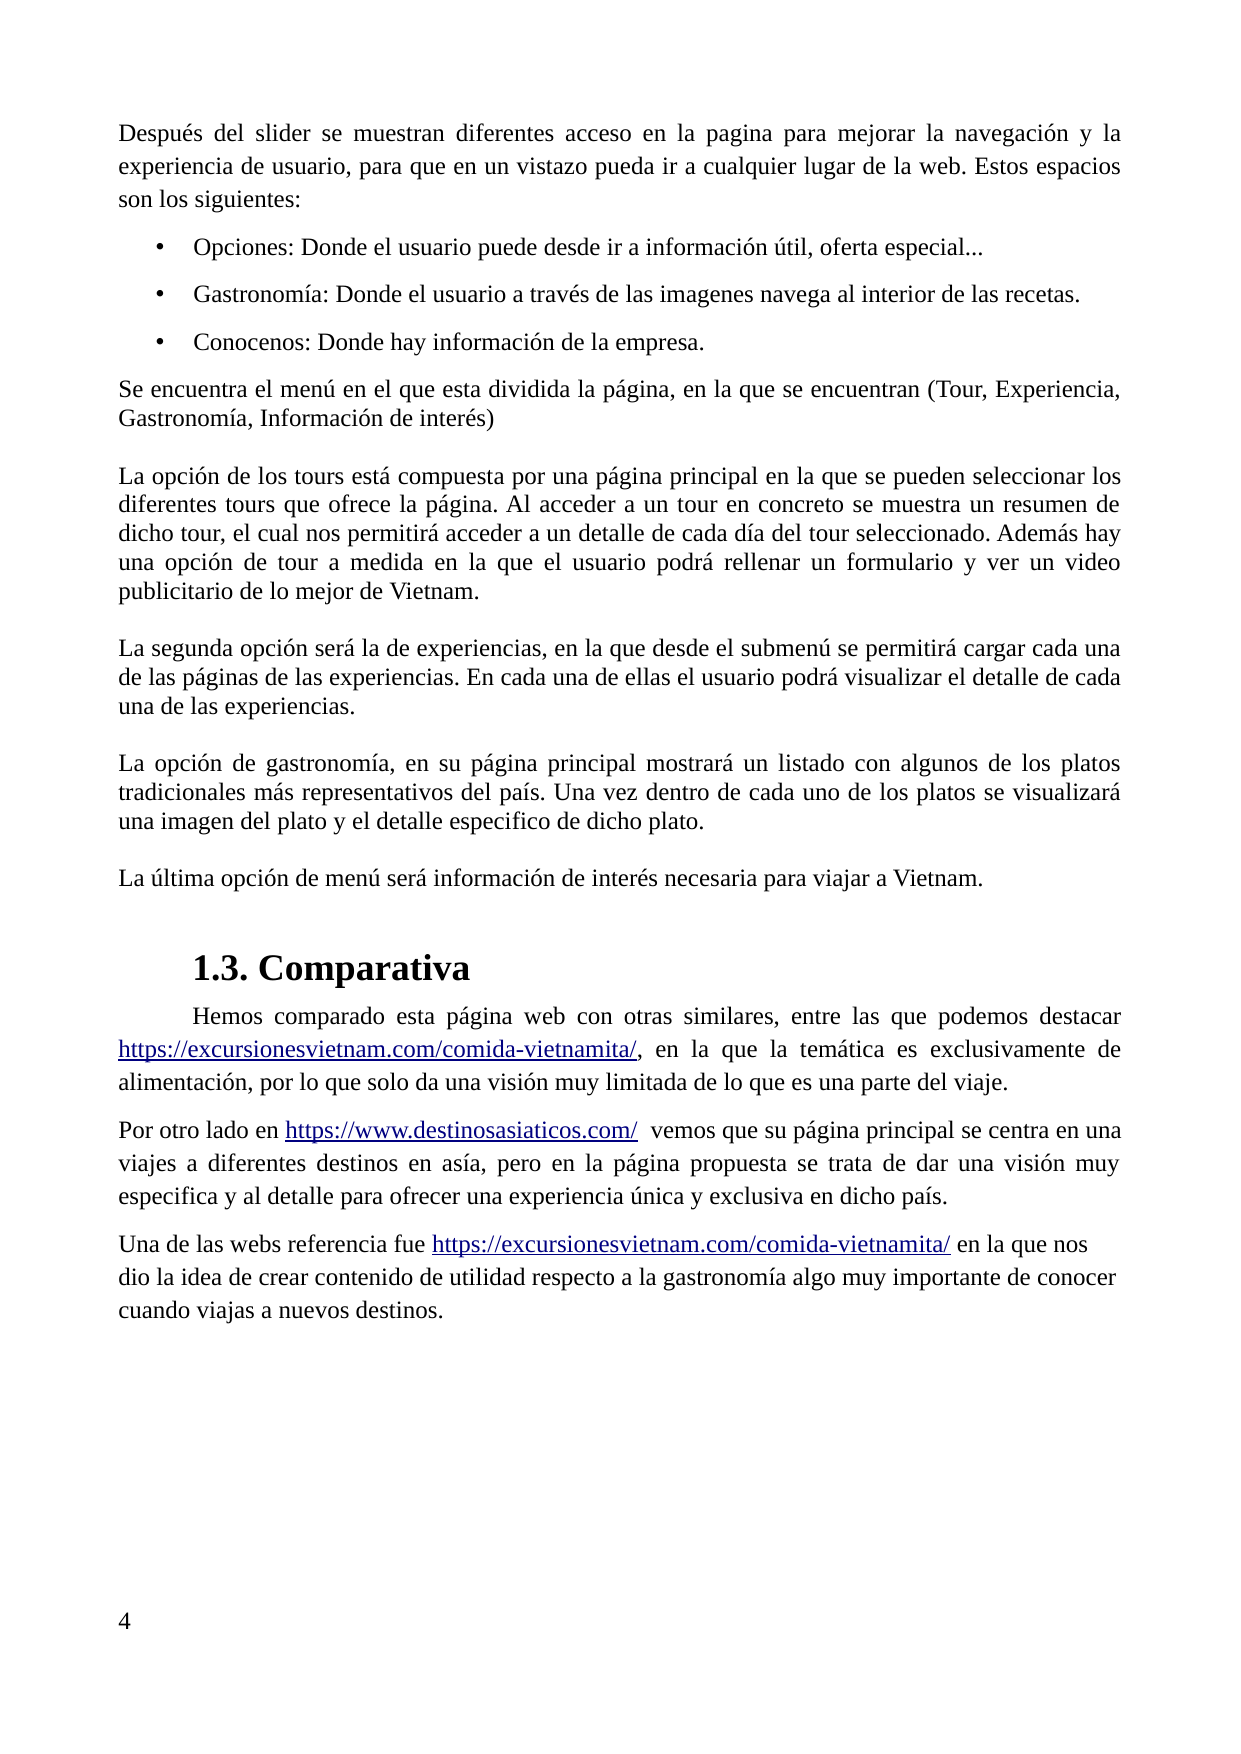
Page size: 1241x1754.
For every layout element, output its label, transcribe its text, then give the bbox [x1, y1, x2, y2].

list Gastronomía: Donde el usuario a través de las imagenes navega al interior de las recetas. [156, 279, 1122, 308]
subtitle 1.3. Comparativa [118, 946, 1122, 989]
list Conocenos: Donde hay información de la empresa. [156, 327, 1122, 356]
text La última opción de menú será información de interés necesaria para viajar a Vietnam. [118, 863, 1122, 892]
text Una de las webs referencia fue https://excursionesvietnam.com/comida-vietnamita/ en la que nos dio la idea de crear contenido de utilidad respecto a la gastronomía algo muy importante de conocer cuando viajas a nuevos destinos. [118, 1229, 1122, 1323]
list Opciones: Donde el usuario puede desde ir a información útil, oferta especial... [156, 232, 1122, 261]
text Por otro lado en https://www.destinosasiaticos.com/ vemos que su página principal se centra en una viajes a diferentes destinos en asía, pero en la página propuesta se trata de dar una visión muy especifica y al detalle para ofrecer una experiencia única y exclusiva en dicho país. [118, 1115, 1122, 1210]
text Se encuentra el menú en el que esta dividida la página, en la que se encuentran (Tour, Experiencia, Gastronomía, Información de interés) [118, 374, 1122, 432]
text Hemos comparado esta página web con otras similares, entre las que podemos destacar https://excursionesvietnam.com/comida-vietnamita/, en la que la temática es exclusivamente de alimentación, por lo que solo da una visión muy limitada de lo que es una parte del viaje. [118, 1001, 1122, 1096]
text La opción de gastronomía, en su página principal mostrará un listado con algunos de los platos tradicionales más representativos del país. Una vez dentro de cada uno de los platos se visualizará una imagen del plato y el detalle especifico de dicho plato. [118, 748, 1122, 834]
text Después del slider se muestran diferentes acceso en la pagina para mejorar la navegación y la experiencia de usuario, para que en un vistazo pueda ir a cualquier lugar de la web. Estos espacios son los siguientes: [118, 118, 1122, 213]
text La segunda opción será la de experiencias, en la que desde el submenú se permitirá cargar cada una de las páginas de las experiencias. En cada una de ellas el usuario podrá visualizar el detalle de cada una de las experiencias. [118, 633, 1122, 719]
text La opción de los tours está compuesta por una página principal en la que se pueden seleccionar los diferentes tours que ofrece la página. Al acceder a un tour en concreto se muestra un resumen de dicho tour, el cual nos permitirá acceder a un detalle de cada día del tour seleccionado. Además hay una opción de tour a medida en la que el usuario podrá rellenar un formulario y ver un video publicitario de lo mejor de Vietnam. [118, 461, 1122, 604]
